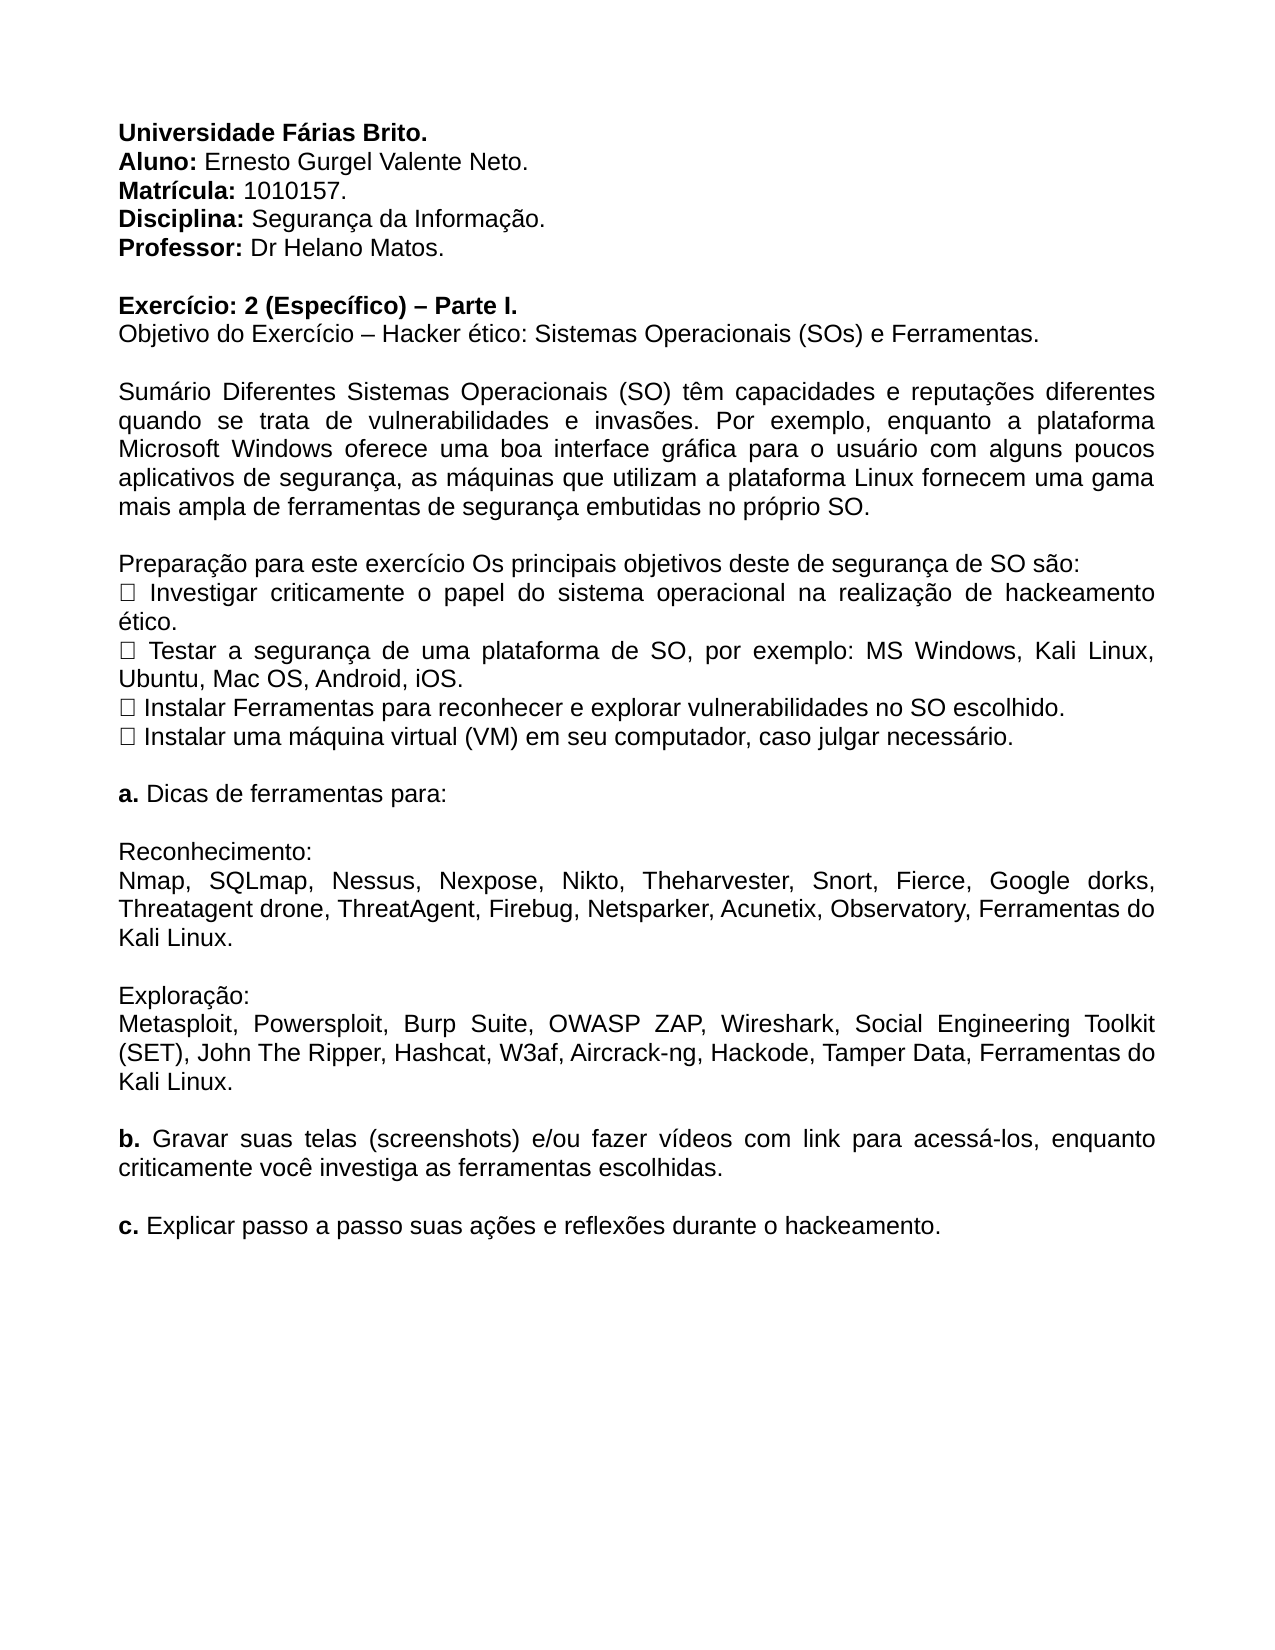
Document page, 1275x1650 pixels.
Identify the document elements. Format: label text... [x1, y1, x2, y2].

text  Investigar criticamente o papel do sistema operacional na realização de hackeamento ético. [118, 578, 1157, 636]
text Exercício: 2 (Específico) – Parte I. [118, 291, 1157, 319]
text Exploração: Metasploit, Powersploit, Burp Suite, OWASP ZAP, Wireshark, Social Engineering Toolkit (SET), John The Ripper, Hashcat, W3af, Aircrack-ng, Hackode, Tamper Data, Ferramentas do Kali Linux. [118, 981, 1157, 1096]
text  Instalar uma máquina virtual (VM) em seu computador, caso julgar necessário. [118, 722, 1157, 751]
text Aluno: Ernesto Gurgel Valente Neto. Matrícula: 1010157. Disciplina: Segurança da Informação. [118, 147, 1157, 233]
text Objetivo do Exercício – Hacker ético: Sistemas Operacionais (SOs) e Ferramentas. [118, 319, 1157, 348]
text Sumário Diferentes Sistemas Operacionais (SO) têm capacidades e reputações diferentes quando se trata de vulnerabilidades e invasões. Por exemplo, enquanto a plataforma Microsoft Windows oferece uma boa interface gráfica para o usuário com alguns poucos aplicativos de segurança, as máquinas que utilizam a plataforma Linux fornecem uma gama mais ampla de ferramentas de segurança embutidas no próprio SO. [118, 377, 1157, 521]
text Reconhecimento: Nmap, SQLmap, Nessus, Nexpose, Nikto, Theharvester, Snort, Fierce, Google dorks, Threatagent drone, ThreatAgent, Firebug, Netsparker, Acunetix, Observatory, Ferramentas do Kali Linux. [118, 837, 1157, 952]
text c. Explicar passo a passo suas ações e reflexões durante o hackeamento. [118, 1211, 1157, 1239]
text b. Gravar suas telas (screenshots) e/ou fazer vídeos com link para acessá-los, enquanto criticamente você investiga as ferramentas escolhidas. [118, 1124, 1157, 1182]
text Universidade Fárias Brito. [118, 118, 1157, 147]
text Preparação para este exercício Os principais objetivos deste de segurança de SO são: [118, 549, 1157, 578]
text a. Dicas de ferramentas para: [118, 779, 1157, 808]
text  Instalar Ferramentas para reconhecer e explorar vulnerabilidades no SO escolhido. [118, 693, 1157, 722]
text Professor: Dr Helano Matos. [118, 233, 1157, 262]
text  Testar a segurança de uma plataforma de SO, por exemplo: MS Windows, Kali Linux, Ubuntu, Mac OS, Android, iOS. [118, 636, 1157, 693]
